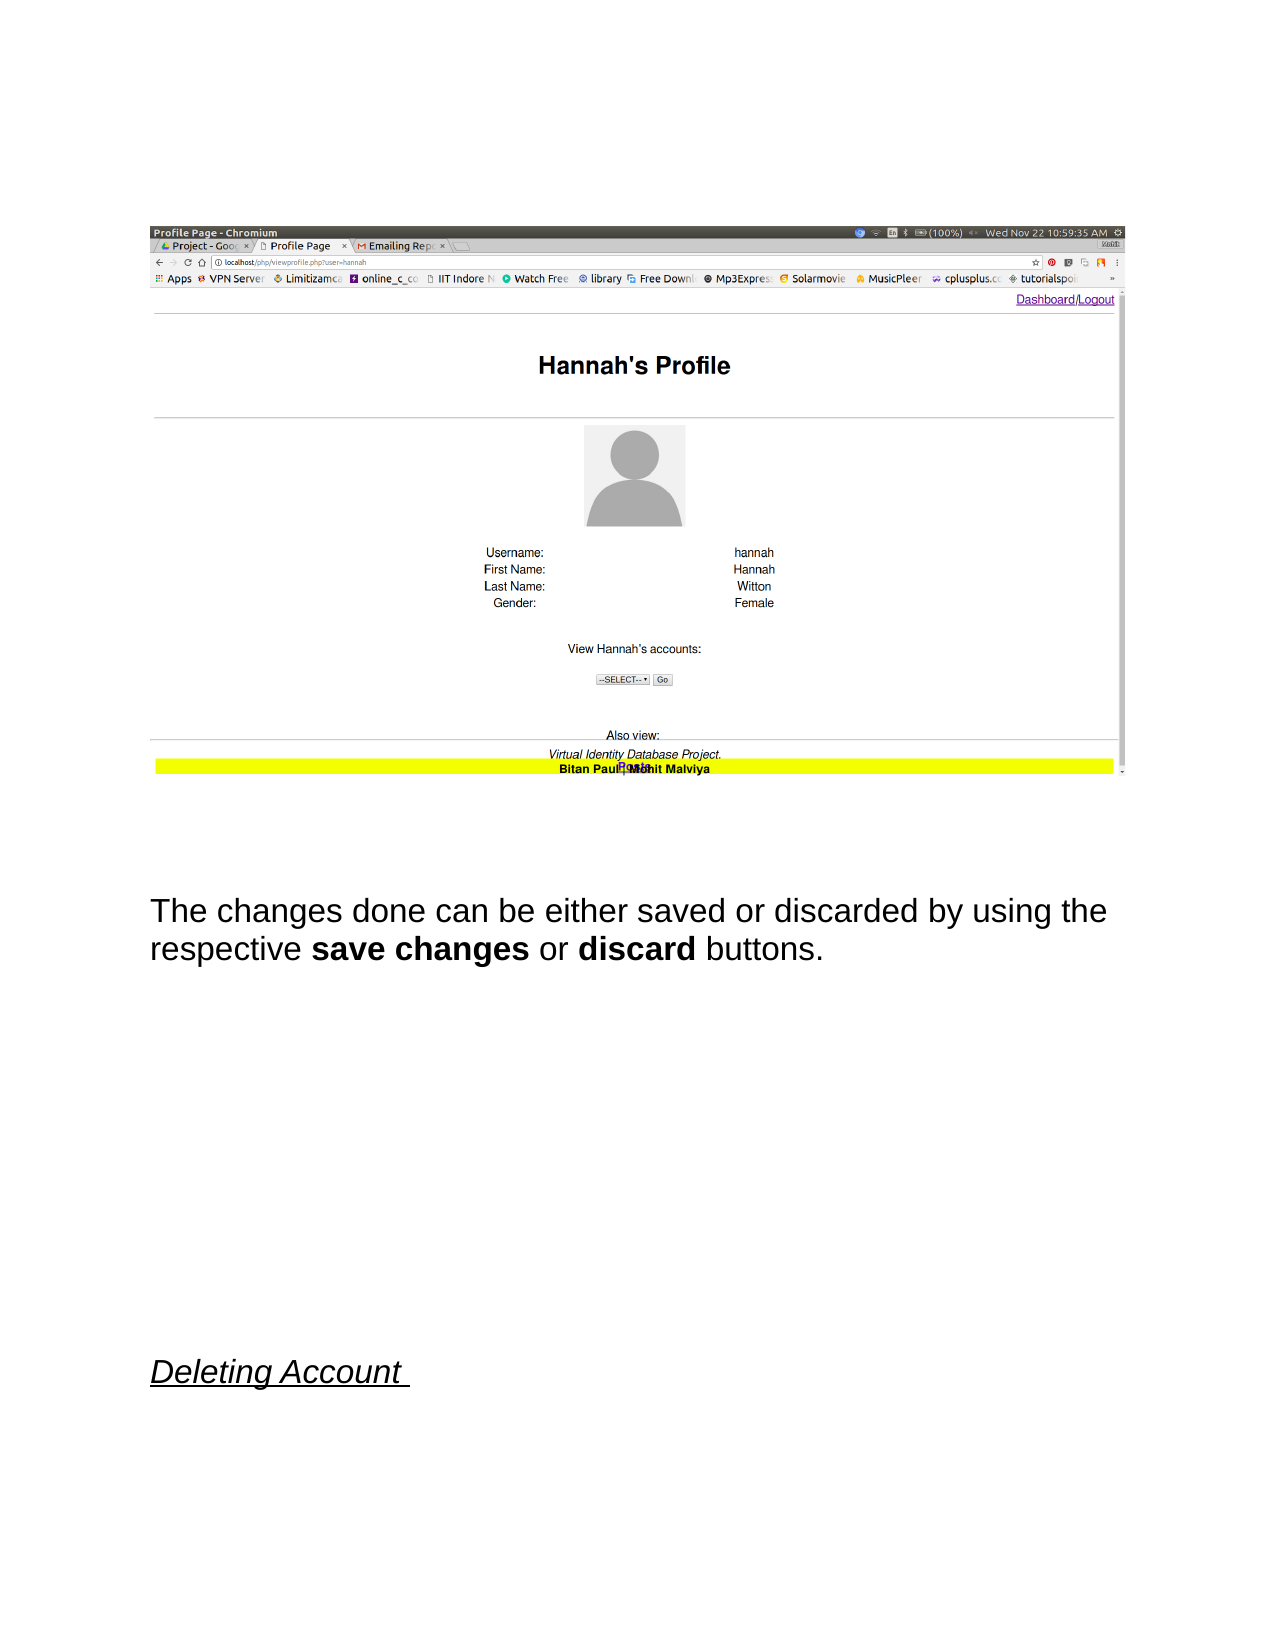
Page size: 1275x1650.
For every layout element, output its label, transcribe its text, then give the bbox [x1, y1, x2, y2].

text Deleting Account [150, 1352, 1125, 1390]
picture [150, 226, 1125, 776]
text The changes done can be either saved or discarded by using the respective save changes or discard buttons. [150, 891, 1125, 967]
